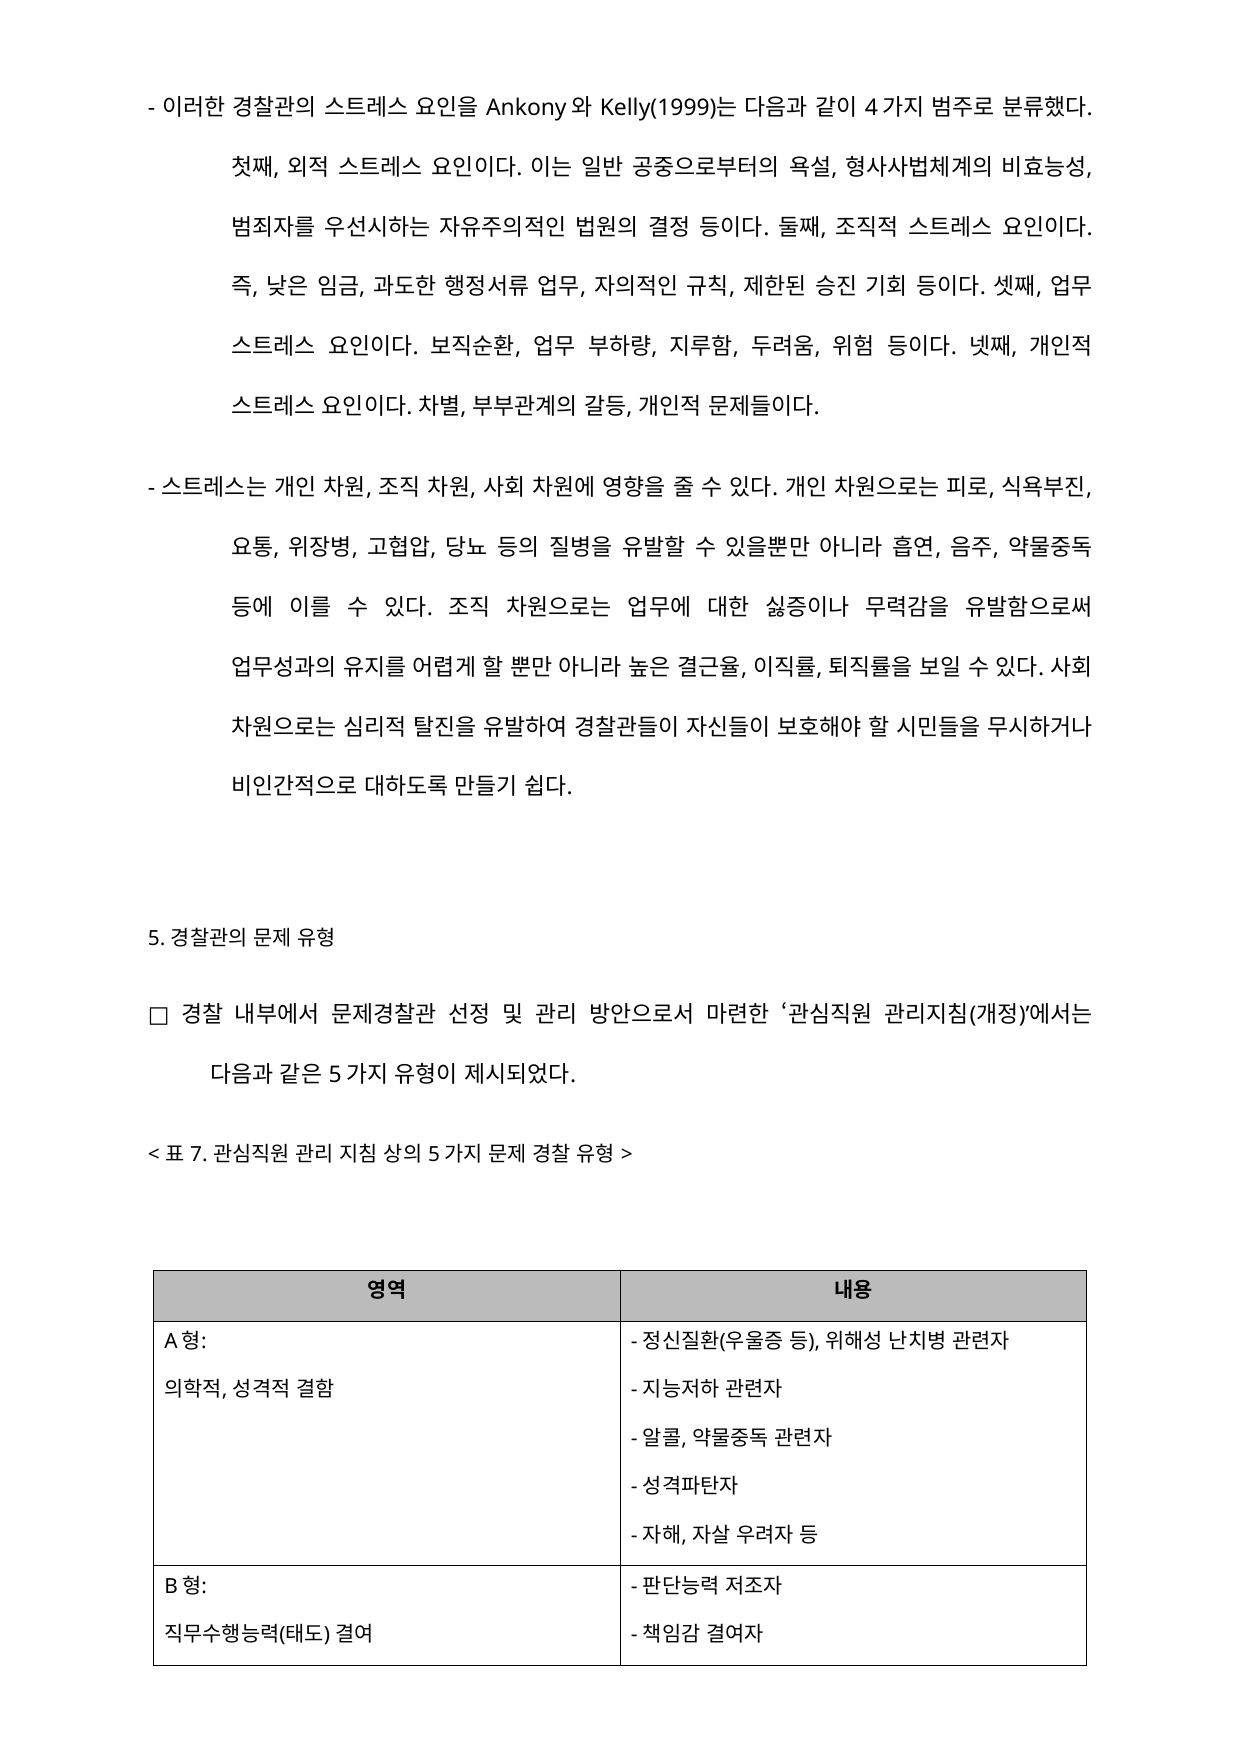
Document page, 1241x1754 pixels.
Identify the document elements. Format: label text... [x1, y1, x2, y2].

table_cell - 정신질환(우울증 등), 위해성 난치병 관련자 - 지능저하 관련자 - 알콜, 약물중독 관련자 - 성격파탄자 - 자해, 자살 우려자 등 [621, 1322, 1086, 1565]
text 5. 경찰관의 문제 유형 [148, 921, 1093, 951]
table_cell B형: 직무수행능력(태도) 결여 [154, 1566, 620, 1665]
text < 표 7. 관심직원 관리 지침 상의 5가지 문제 경찰 유형 > [148, 1137, 1093, 1167]
table_cell A형: 의학적, 성격적 결함 [154, 1322, 620, 1565]
text - 스트레스는 개인 차원, 조직 차원, 사회 차원에 영향을 줄 수 있다. 개인 차원으로는 피로, 식욕부진, 요통, 위장병, 고협압, 당뇨 등의 질병을 유발할 수 있을뿐만 아니라 흡연, 음주, 약물중독 등에 이를 수 있다. 조직 차원으로는 업무에 대한 싫증이나 무력감을 유발함으로써 업무성과의 유지를 어렵게 할 뿐만 아니라 높은 결근율, 이직률, 퇴직률을 보일 수 있다. 사회 차원으로는 심리적 탈진을 유발하여 경찰관들이 자신들이 보호해야 할 시민들을 무시하거나 비인간적으로 대하도록 만들기 쉽다. [148, 469, 1093, 802]
table_cell - 판단능력 저조자 - 책임감 결여자 [621, 1566, 1086, 1665]
text □ 경찰 내부에서 문제경찰관 선정 및 관리 방안으로서 마련한 ‘관심직원 관리지침(개정)’에서는 다음과 같은 5가지 유형이 제시되었다. [148, 996, 1093, 1089]
table_header 내용 [621, 1271, 1086, 1321]
table_header 영역 [154, 1271, 620, 1321]
text - 이러한 경찰관의 스트레스 요인을 Ankony와 Kelly(1999)는 다음과 같이 4가지 범주로 분류했다. 첫째, 외적 스트레스 요인이다. 이는 일반 공중으로부터의 욕설, 형사사법체계의 비효능성, 범죄자를 우선시하는 자유주의적인 법원의 결정 등이다. 둘째, 조직적 스트레스 요인이다. 즉, 낮은 임금, 과도한 행정서류 업무, 자의적인 규칙, 제한된 승진 기회 등이다. 셋째, 업무 스트레스 요인이다. 보직순환, 업무 부하량, 지루함, 두려움, 위험 등이다. 넷째, 개인적 스트레스 요인이다. 차별, 부부관계의 갈등, 개인적 문제들이다. [148, 88, 1093, 421]
